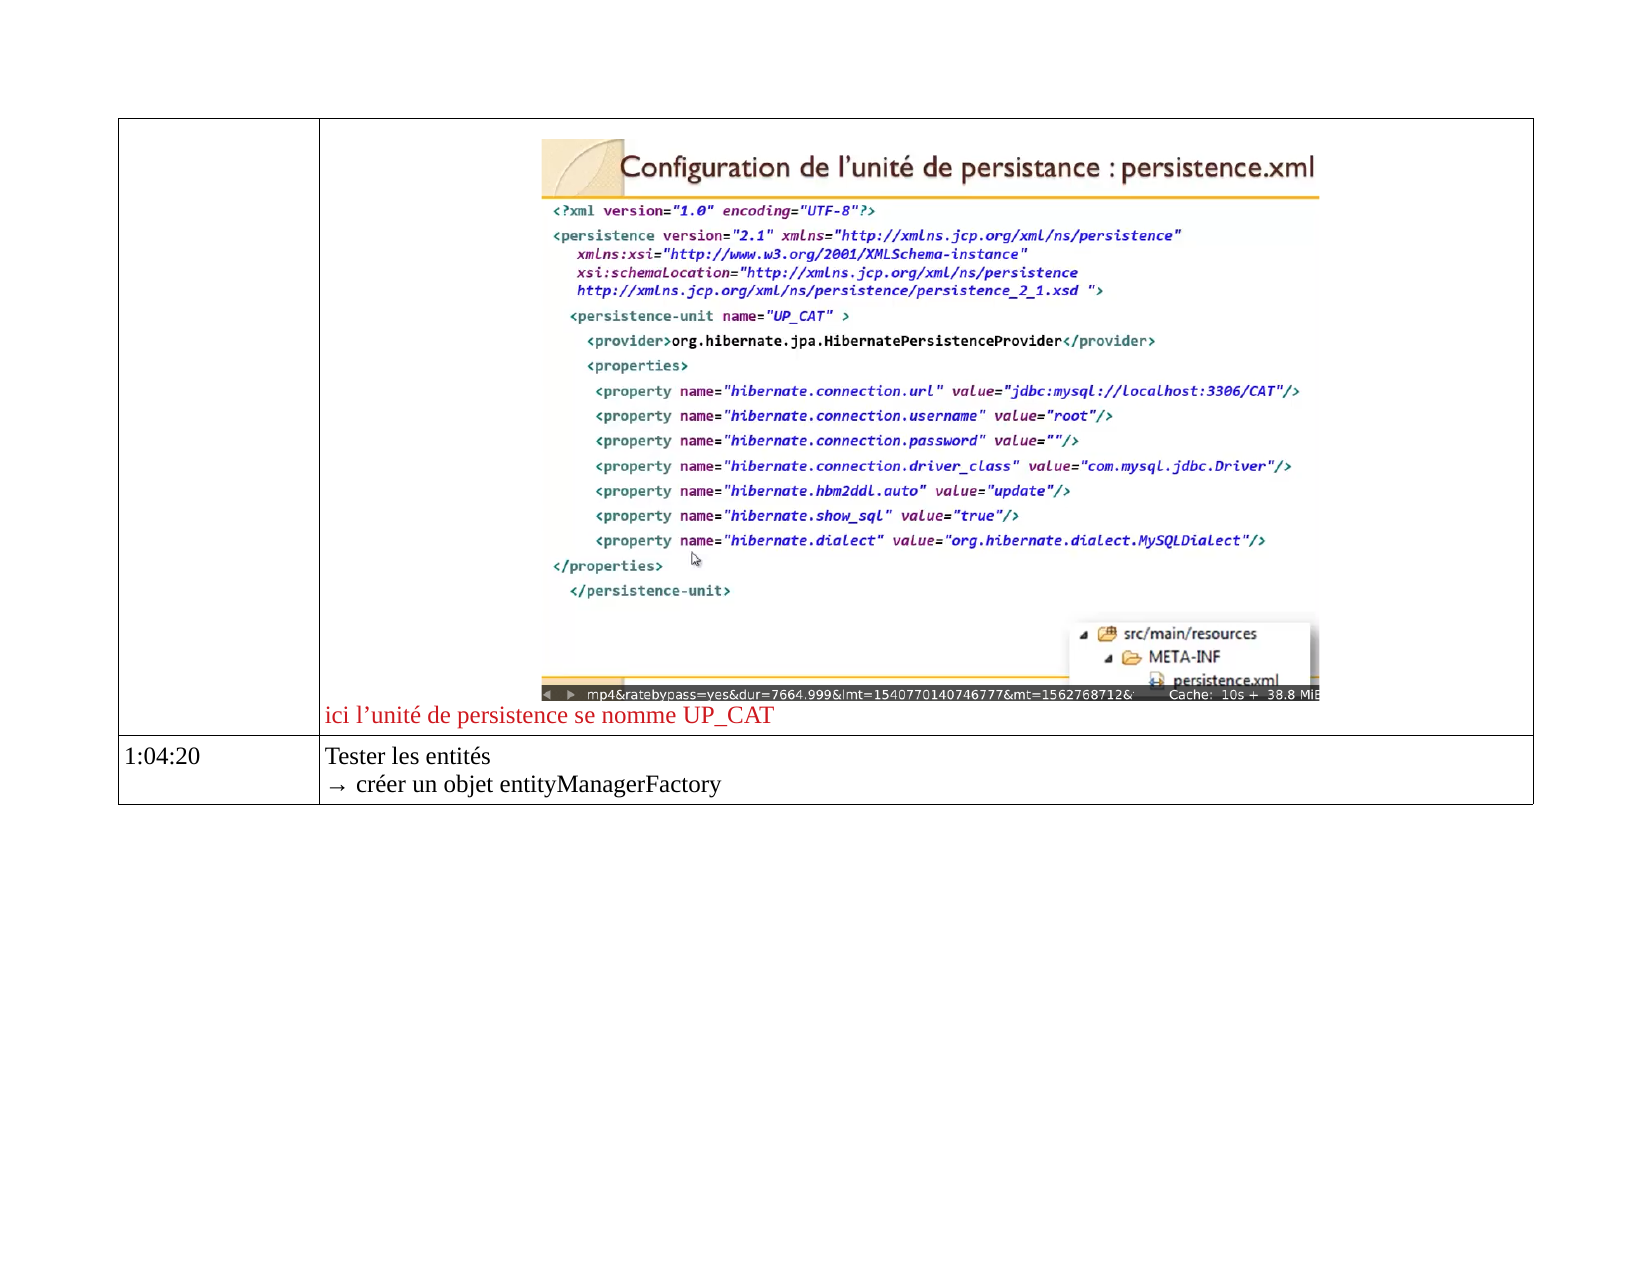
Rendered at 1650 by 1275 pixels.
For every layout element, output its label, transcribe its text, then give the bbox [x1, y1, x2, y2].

table_cell [119, 119, 319, 735]
table_cell Tester les entités → créer un objet entityManagerFactory [320, 736, 1533, 804]
table_cell 1:04:20 [119, 736, 319, 804]
picture [541, 139, 1320, 701]
table_cell ici l’unité de persistence se nomme UP_CAT [320, 119, 1533, 735]
